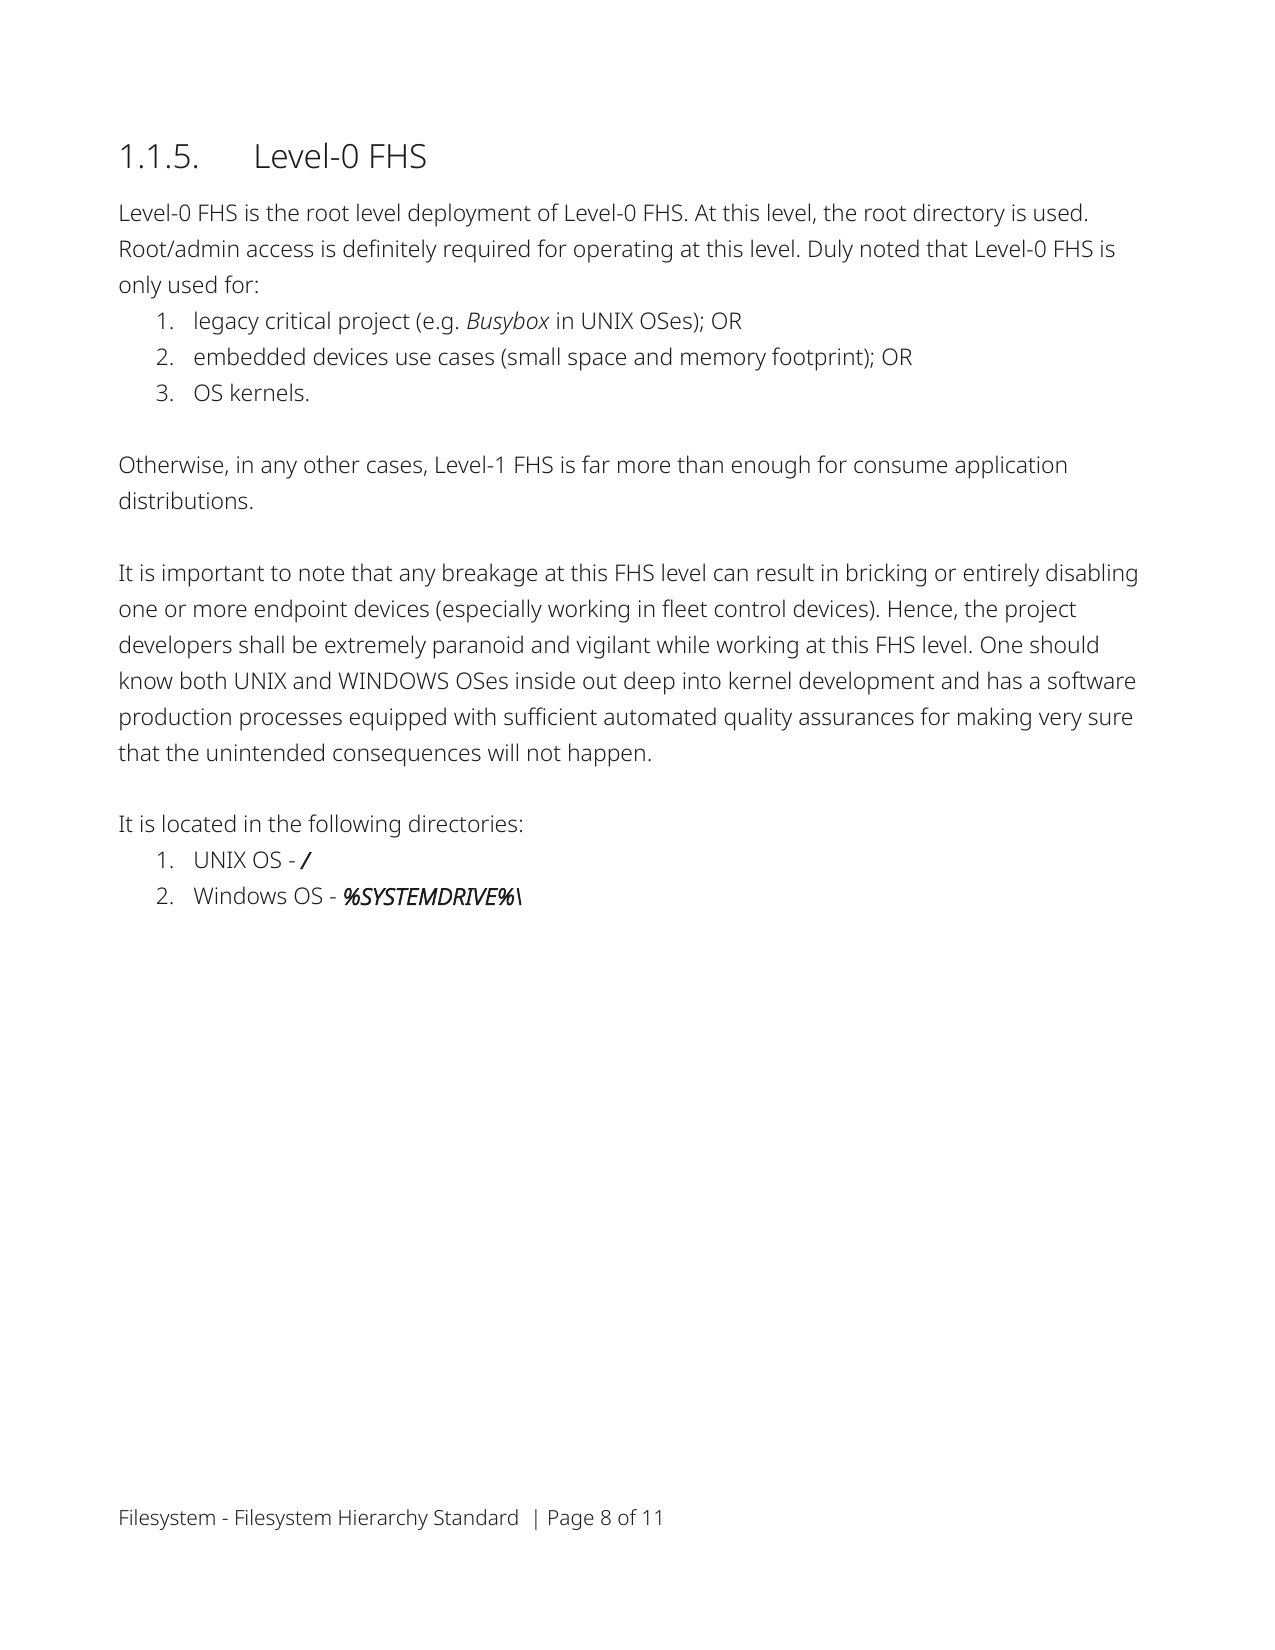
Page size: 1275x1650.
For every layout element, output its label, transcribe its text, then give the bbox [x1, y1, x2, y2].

text It is important to note that any breakage at this FHS level can result in bricking or entirely disabling one or more endpoint devices (especially working in fleet control devices). Hence, the project developers shall be extremely paranoid and vigilant while working at this FHS level. One should know both UNIX and WINDOWS OSes inside out deep into kernel development and has a software production processes equipped with sufficient automated quality assurances for making very sure that the unintended consequences will not happen. [118, 557, 1157, 768]
list embedded devices use cases (small space and memory footprint); OR [156, 341, 1157, 372]
list Windows OS - %SYSTEMDRIVE%\ [156, 880, 1157, 911]
list UNIX OS - / [156, 844, 1157, 876]
list legacy critical project (e.g. Busybox in UNIX OSes); OR [156, 305, 1157, 336]
list OS kernels. [156, 377, 1157, 408]
text Level-0 FHS is the root level deployment of Level-0 FHS. At this level, the root directory is used. Root/admin access is definitely required for operating at this level. Duly noted that Level-0 FHS is only used for: [118, 197, 1157, 301]
text Otherwise, in any other cases, Level-1 FHS is far more than enough for consume application distributions. [118, 449, 1157, 516]
text It is located in the following directories: [118, 808, 1157, 839]
subtitle Level-0 FHS [118, 133, 1157, 178]
